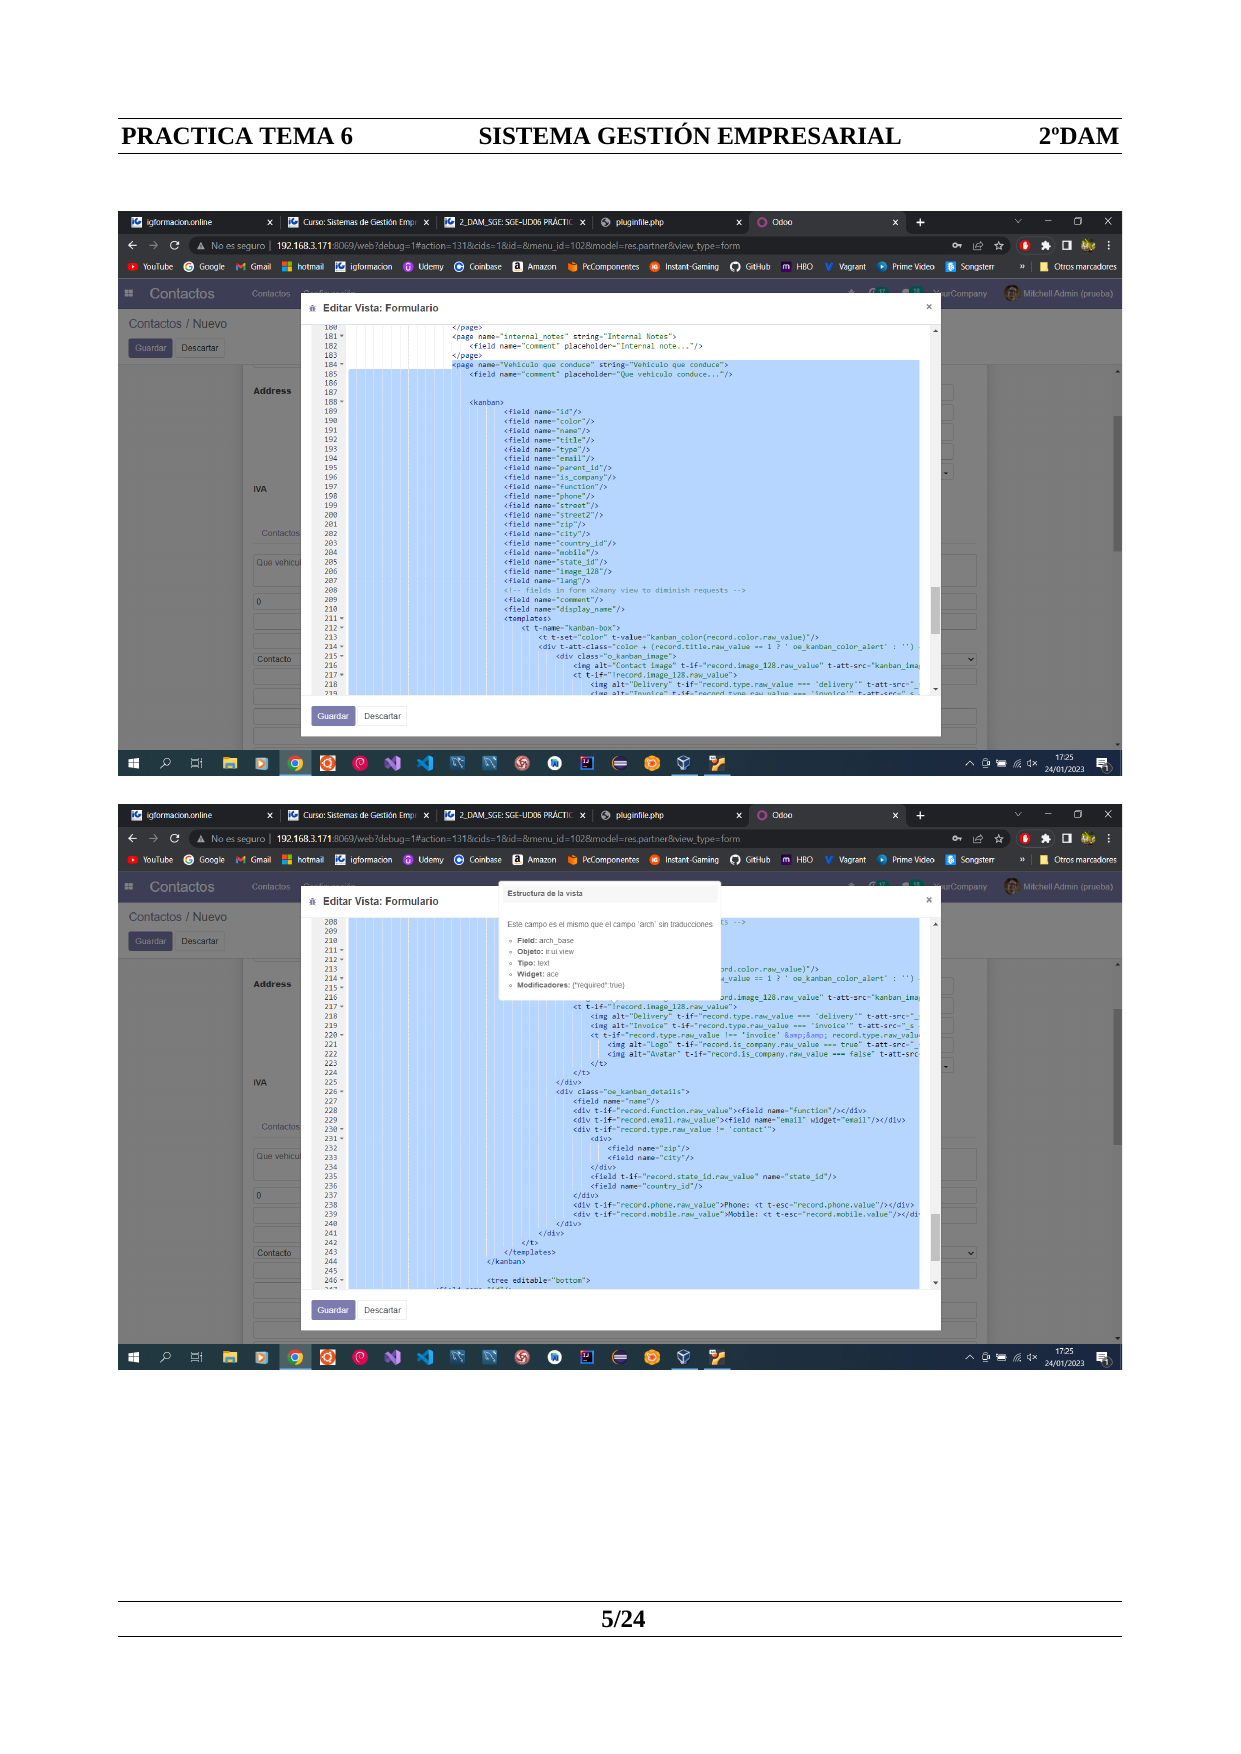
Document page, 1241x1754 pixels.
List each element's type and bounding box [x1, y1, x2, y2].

picture [118, 804, 1123, 1370]
picture [118, 211, 1123, 776]
